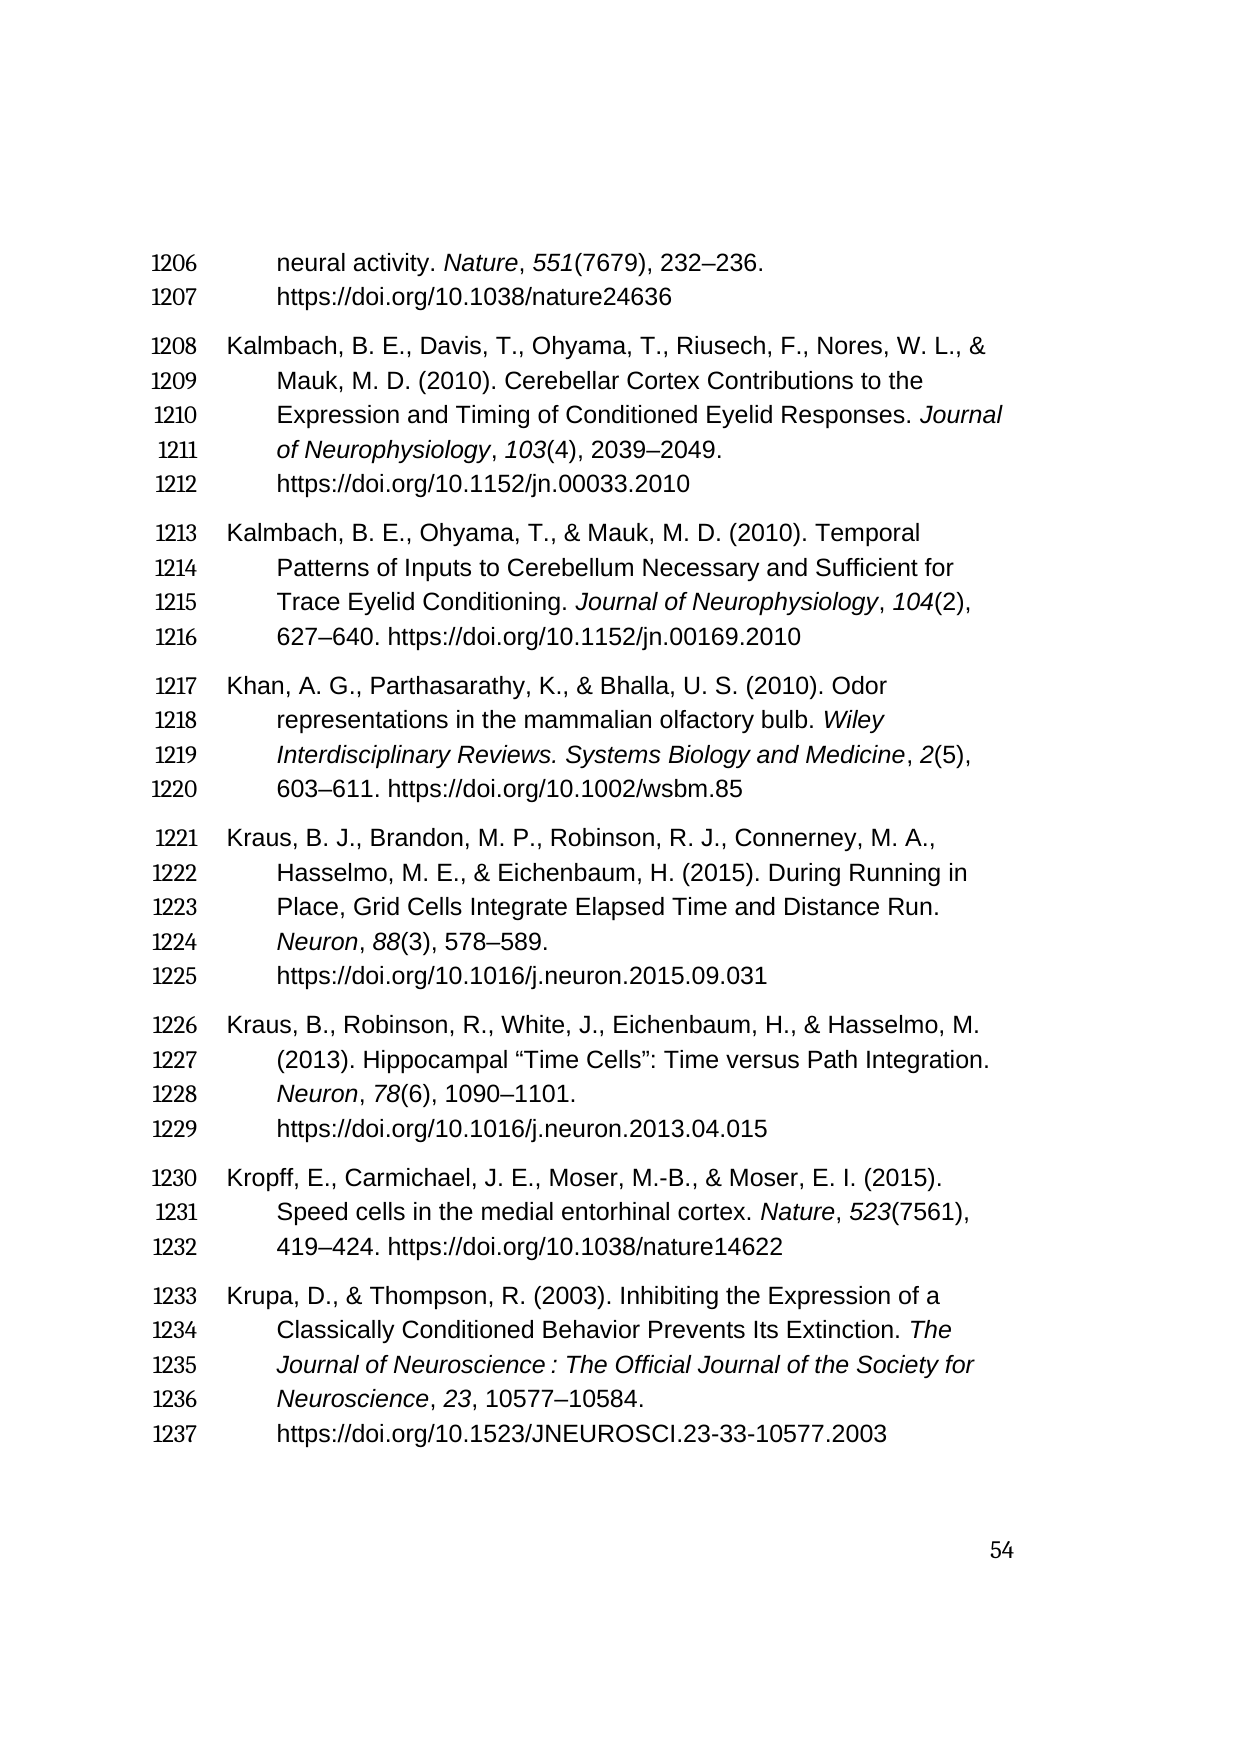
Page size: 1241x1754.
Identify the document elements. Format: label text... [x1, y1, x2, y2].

text Kraus, B. J., Brandon, M. P., Robinson, R. J., Connerney, M. A., Hasselmo, M. E., & Eichenbaum, H. (2015). During Running in Place, Grid Cells Integrate Elapsed Time and Distance Run. Neuron, 88(3), 578–589. https://doi.org/10.1016/j.neuron.2015.09.031 [226, 823, 1014, 990]
text Khan, A. G., Parthasarathy, K., & Bhalla, U. S. (2010). Odor representations in the mammalian olfactory bulb. Wiley Interdisciplinary Reviews. Systems Biology and Medicine, 2(5), 603–611. https://doi.org/10.1002/wsbm.85 [226, 671, 1014, 803]
text Kropff, E., Carmichael, J. E., Moser, M.-B., & Moser, E. I. (2015). Speed cells in the medial entorhinal cortex. Nature, 523(7561), 419–424. https://doi.org/10.1038/nature14622 [226, 1163, 1014, 1260]
text neural activity. Nature, 551(7679), 232–236. https://doi.org/10.1038/nature24636 [226, 248, 1014, 311]
text Kalmbach, B. E., Ohyama, T., & Mauk, M. D. (2010). Temporal Patterns of Inputs to Cerebellum Necessary and Sufficient for Trace Eyelid Conditioning. Journal of Neurophysiology, 104(2), 627–640. https://doi.org/10.1152/jn.00169.2010 [226, 518, 1014, 650]
text Kraus, B., Robinson, R., White, J., Eichenbaum, H., & Hasselmo, M. (2013). Hippocampal “Time Cells”: Time versus Path Integration. Neuron, 78(6), 1090–1101. https://doi.org/10.1016/j.neuron.2013.04.015 [226, 1010, 1014, 1142]
text Kalmbach, B. E., Davis, T., Ohyama, T., Riusech, F., Nores, W. L., & Mauk, M. D. (2010). Cerebellar Cortex Contributions to the Expression and Timing of Conditioned Eyelid Responses. Journal of Neurophysiology, 103(4), 2039–2049. https://doi.org/10.1152/jn.00033.2010 [226, 331, 1014, 498]
text Krupa, D., & Thompson, R. (2003). Inhibiting the Expression of a Classically Conditioned Behavior Prevents Its Extinction. The Journal of Neuroscience : The Official Journal of the Society for Neuroscience, 23, 10577–10584. https://doi.org/10.1523/JNEUROSCI.23-33-10577.2003 [226, 1281, 1014, 1447]
